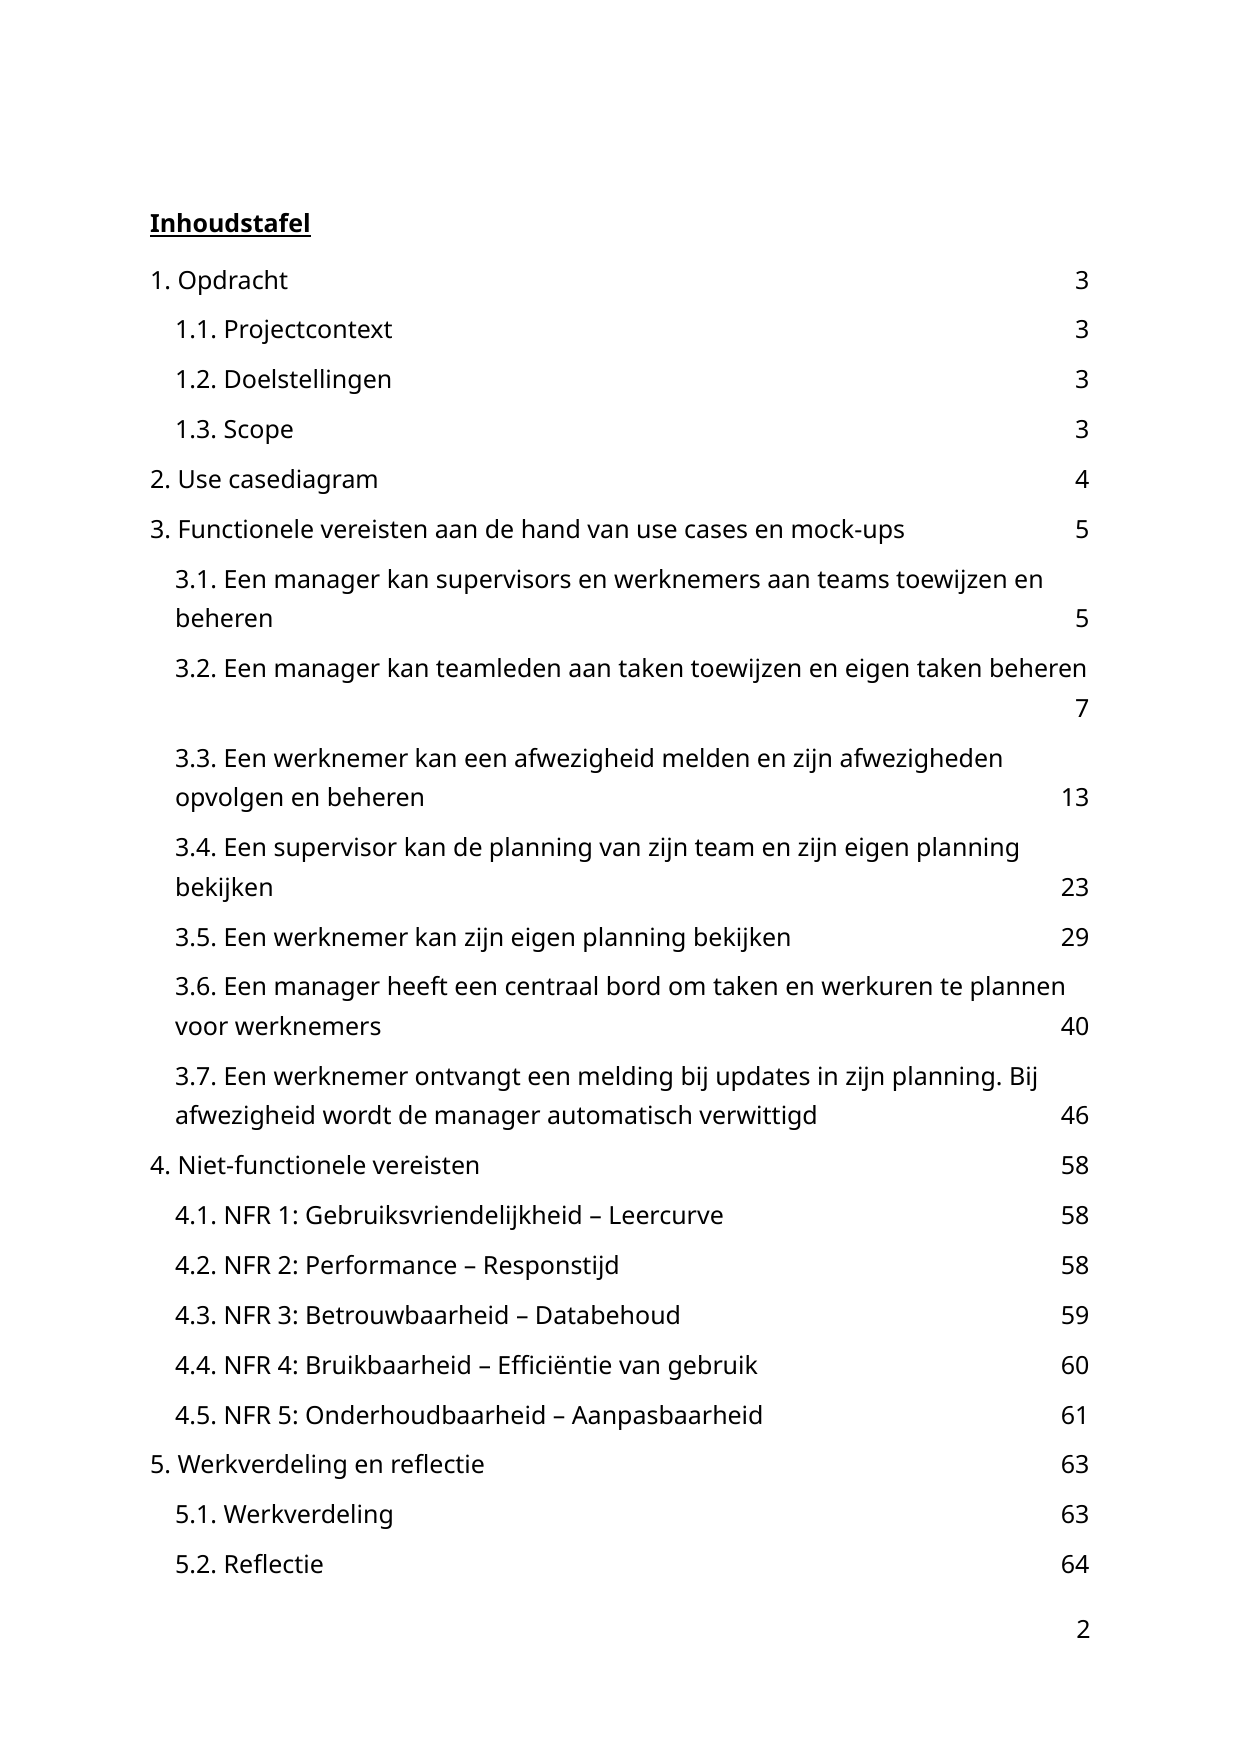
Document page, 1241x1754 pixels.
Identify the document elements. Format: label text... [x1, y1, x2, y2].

text 3.7. Een werknemer ontvangt een melding bij updates in zijn planning. Bij afwezigheid wordt de manager automatisch verwittigd 46 [175, 1058, 1090, 1132]
text 3.3. Een werknemer kan een afwezigheid melden en zijn afwezigheden opvolgen en beheren 13 [175, 740, 1090, 814]
text 1.3. Scope 3 [175, 412, 1090, 446]
text 4.3. NFR 3: Betrouwbaarheid – Databehoud 59 [175, 1297, 1090, 1332]
text 4.2. NFR 2: Performance – Responstijd 58 [175, 1248, 1090, 1282]
text 4.4. NFR 4: Bruikbaarheid – Efficiëntie van gebruik 60 [175, 1347, 1090, 1381]
text 4. Niet-functionele vereisten 58 [150, 1148, 1090, 1182]
text 1.1. Projectcontext 3 [175, 312, 1090, 346]
text 3.2. Een manager kan teamleden aan taken toewijzen en eigen taken beheren 7 [175, 651, 1090, 724]
text 3.5. Een werknemer kan zijn eigen planning bekijken 29 [175, 919, 1090, 953]
text 5.2. Reflectie 64 [175, 1547, 1090, 1581]
text Inhoudstafel [150, 206, 1090, 240]
text 4.1. NFR 1: Gebruiksvriendelijkheid – Leercurve 58 [175, 1198, 1090, 1232]
text 3.4. Een supervisor kan de planning van zijn team en zijn eigen planning bekijken 23 [175, 830, 1090, 903]
text 4.5. NFR 5: Onderhoudbaarheid – Aanpasbaarheid 61 [175, 1397, 1090, 1431]
text 1.2. Doelstellingen 3 [175, 362, 1090, 396]
text 3.6. Een manager heeft een centraal bord om taken en werkuren te plannen voor werknemers 40 [175, 969, 1090, 1043]
text 5. Werkverdeling en reflectie 63 [150, 1447, 1090, 1481]
text 2. Use casediagram 4 [150, 462, 1090, 496]
text 1. Opdracht 3 [150, 262, 1090, 296]
text 5.1. Werkverdeling 63 [175, 1497, 1090, 1531]
text 3. Functionele vereisten aan de hand van use cases en mock-ups 5 [150, 512, 1090, 546]
text 3.1. Een manager kan supervisors en werknemers aan teams toewijzen en beheren 5 [175, 562, 1090, 635]
